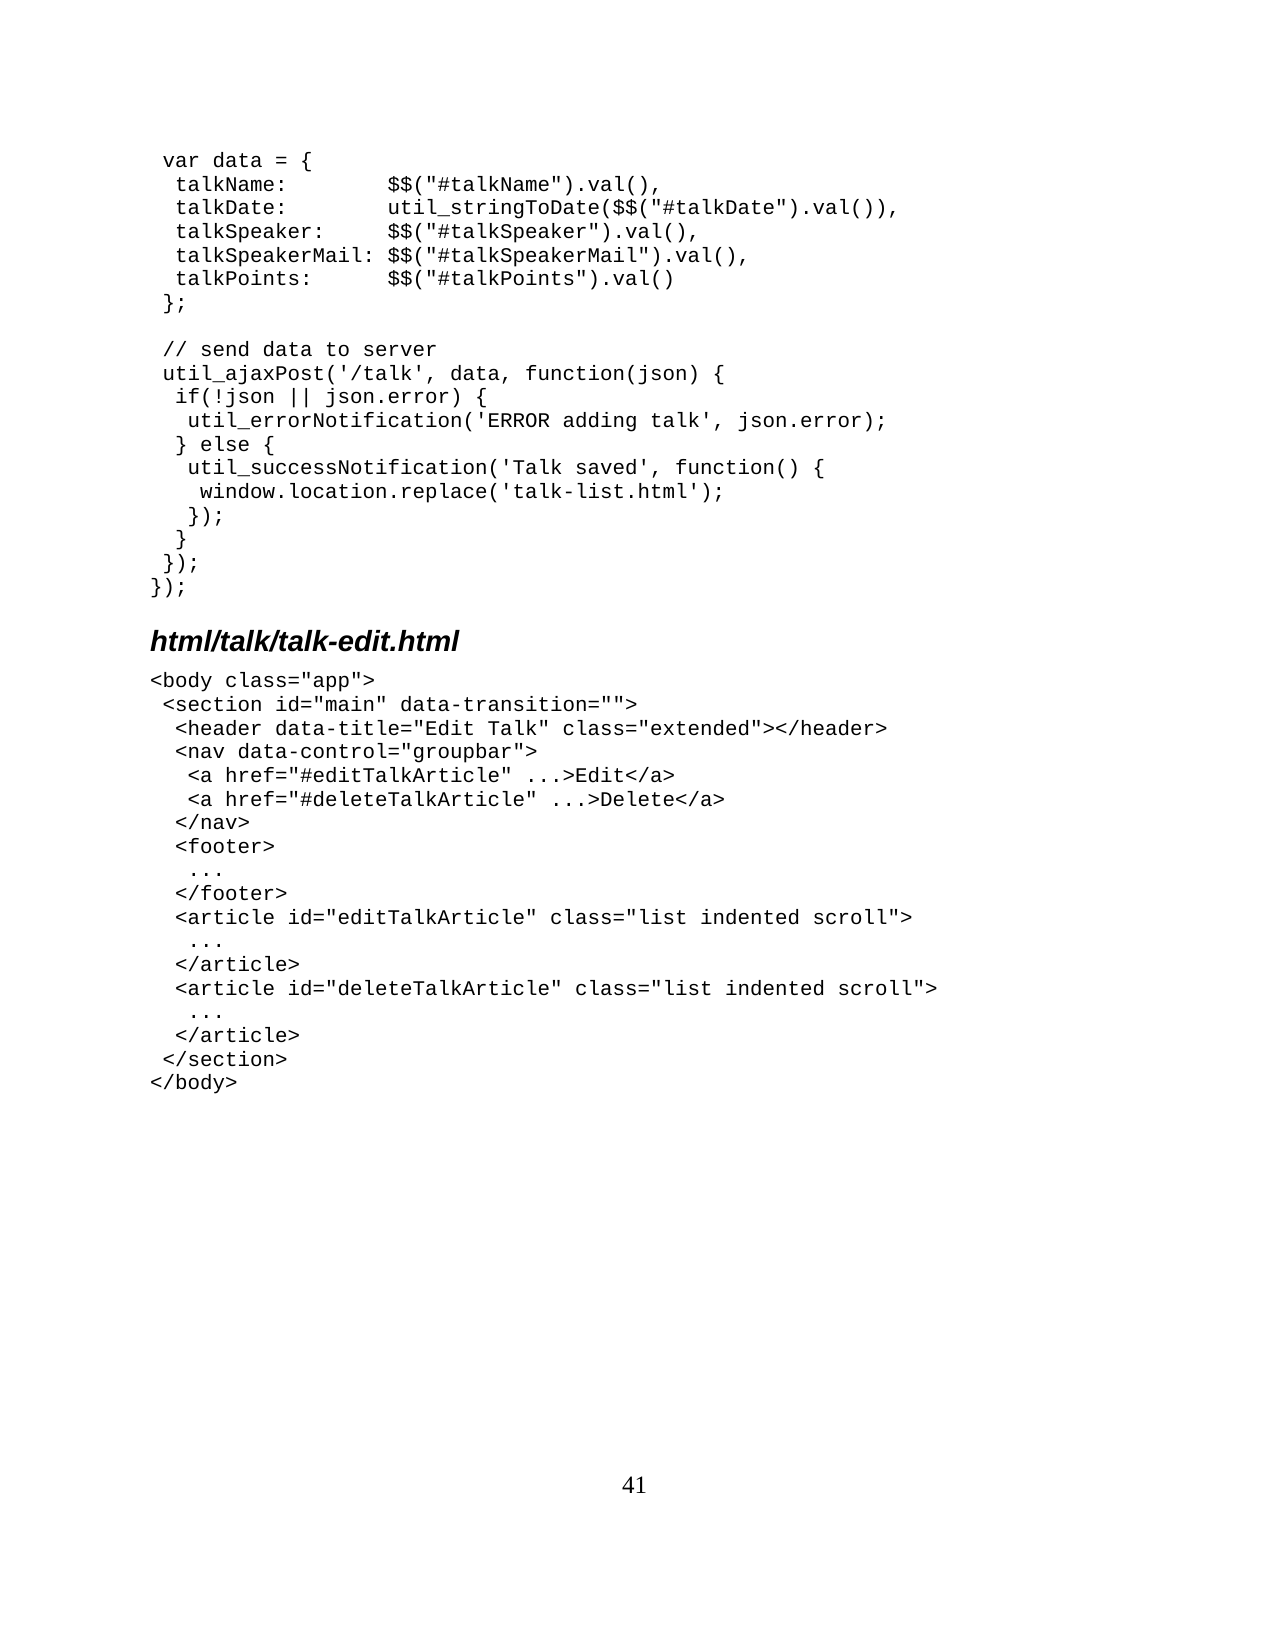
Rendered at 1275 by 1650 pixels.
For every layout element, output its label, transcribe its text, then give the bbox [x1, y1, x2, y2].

text <a href="#editTalkArticle" ...>Edit</a> [150, 765, 1125, 788]
text util_ajaxPost('/talk', data, function(json) { [150, 363, 1125, 386]
text </article> [150, 954, 1125, 978]
text talkName: $$("#talkName").val(), [150, 174, 1125, 197]
text ... [150, 1001, 1125, 1025]
text // send data to server [150, 339, 1125, 363]
text } [150, 528, 1125, 552]
text ... [150, 859, 1125, 883]
text }; [150, 292, 1125, 316]
text window.location.replace('talk-list.html'); [150, 481, 1125, 505]
text var data = { [150, 150, 1125, 174]
text } else { [150, 434, 1125, 457]
text if(!json || json.error) { [150, 386, 1125, 410]
text util_errorNotification('ERROR adding talk', json.error); [150, 410, 1125, 434]
text }); [150, 552, 1125, 576]
text <nav data-control="groupbar"> [150, 741, 1125, 765]
subtitle html/talk/talk-edit.html [150, 624, 1125, 658]
text <article id="editTalkArticle" class="list indented scroll"> [150, 907, 1125, 930]
text talkSpeaker: $$("#talkSpeaker").val(), [150, 221, 1125, 244]
text <article id="deleteTalkArticle" class="list indented scroll"> [150, 978, 1125, 1001]
text <section id="main" data-transition=""> [150, 694, 1125, 718]
text </nav> [150, 812, 1125, 836]
text <header data-title="Edit Talk" class="extended"></header> [150, 718, 1125, 741]
text </article> [150, 1025, 1125, 1049]
text }); [150, 576, 1125, 599]
text </body> [150, 1072, 1125, 1096]
text }); [150, 505, 1125, 528]
text </section> [150, 1049, 1125, 1072]
text <footer> [150, 836, 1125, 859]
text talkDate: util_stringToDate($$("#talkDate").val()), [150, 197, 1125, 221]
text <body class="app"> [150, 670, 1125, 694]
text talkPoints: $$("#talkPoints").val() [150, 268, 1125, 292]
text util_successNotification('Talk saved', function() { [150, 457, 1125, 481]
text <a href="#deleteTalkArticle" ...>Delete</a> [150, 788, 1125, 812]
text talkSpeakerMail: $$("#talkSpeakerMail").val(), [150, 244, 1125, 268]
text ... [150, 930, 1125, 954]
text </footer> [150, 883, 1125, 907]
